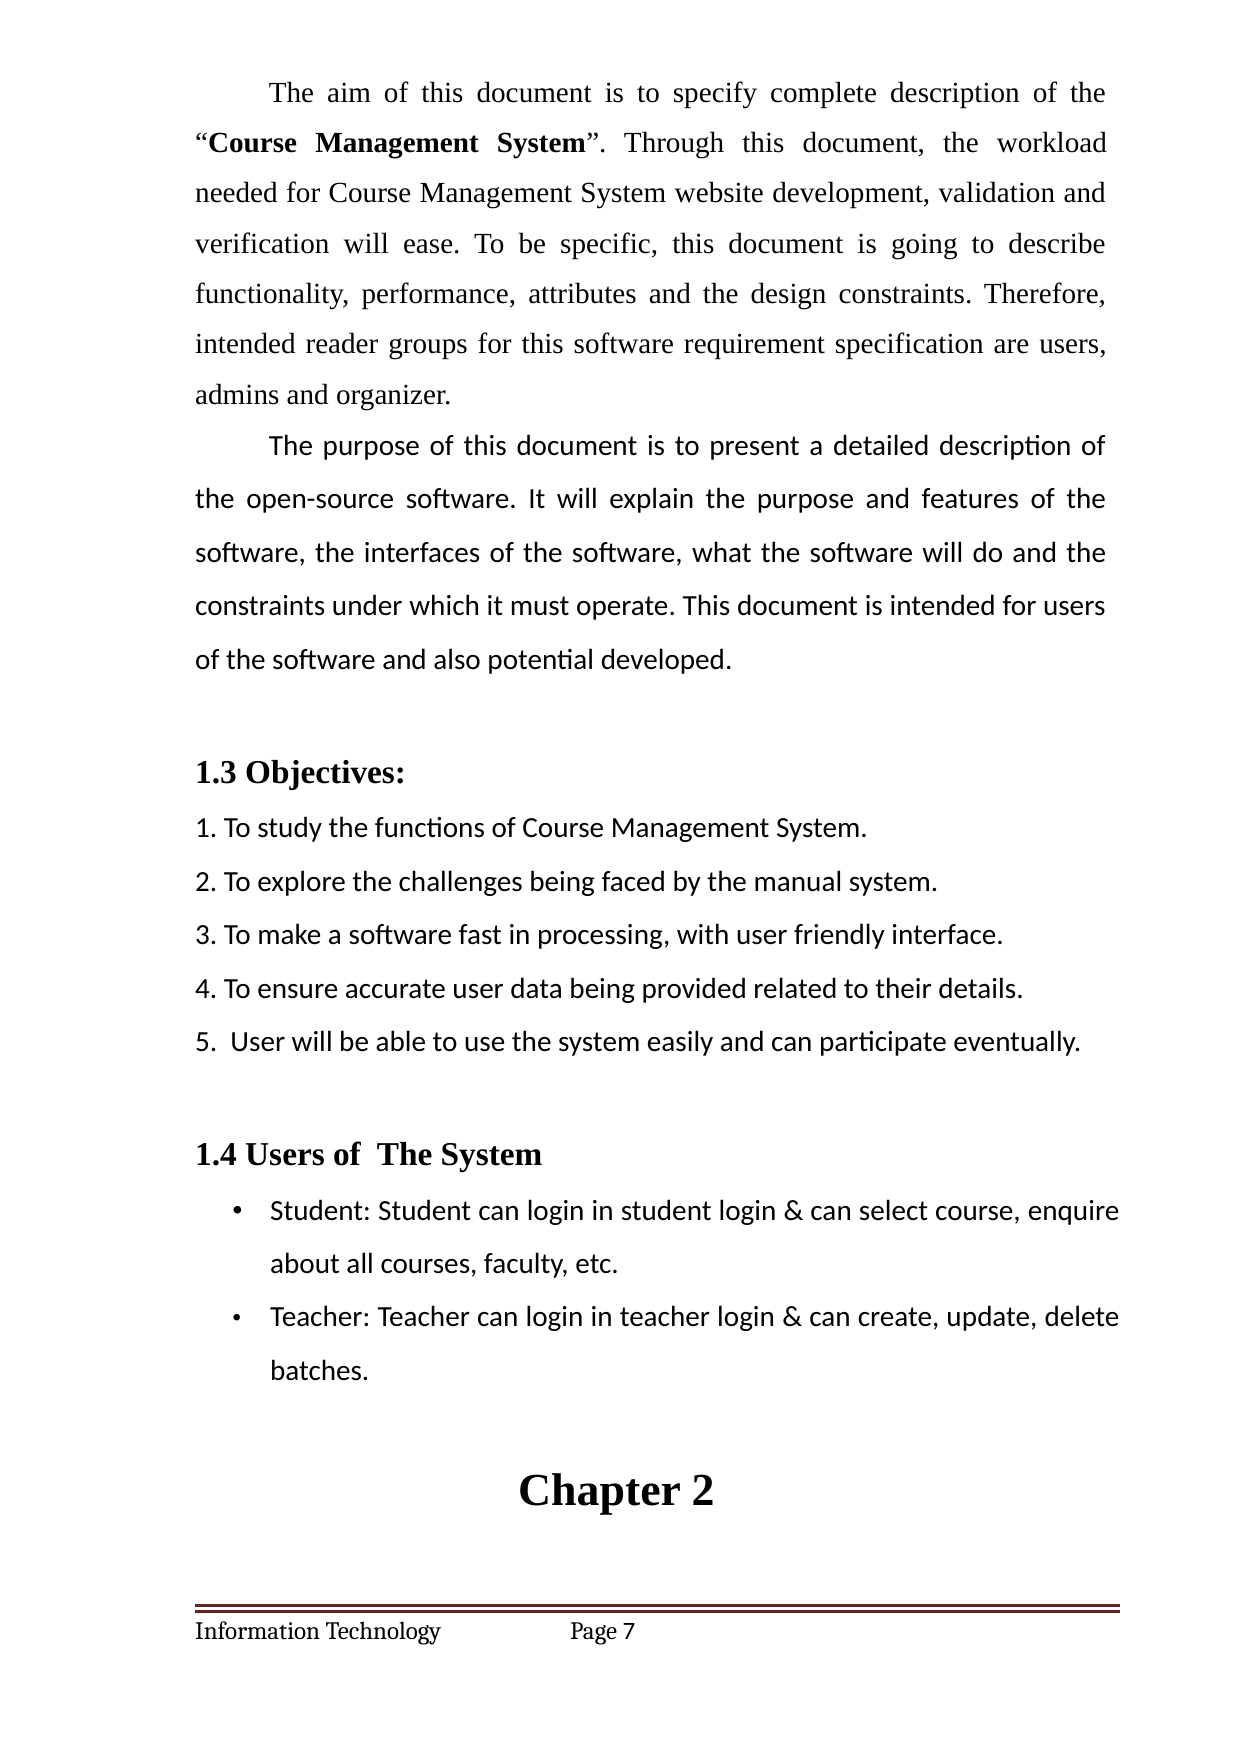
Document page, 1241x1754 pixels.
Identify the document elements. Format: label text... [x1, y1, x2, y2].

text 1. To study the functions of Course Management System. [195, 809, 1120, 845]
text 5. User will be able to use the system easily and can participate eventually. [195, 1023, 1120, 1059]
text 3. To make a software fast in processing, with user friendly interface. [195, 916, 1120, 952]
text The purpose of this document is to present a detailed description of the open-source software. It will explain the purpose and features of the software, the interfaces of the software, what the software will do and the constraints under which it must operate. This document is intended for users of the software and also potential developed. [195, 427, 1107, 677]
text 2. To explore the challenges being faced by the manual system. [195, 863, 1120, 898]
text Chapter 2 [420, 1463, 1120, 1516]
list Student: Student can login in student login & can select course, enquire about all courses, faculty, etc. [232, 1192, 1120, 1281]
text 4. To ensure accurate user data being provided related to their details. [195, 970, 1120, 1005]
list Teacher: Teacher can login in teacher login & can create, update, delete batches. [232, 1298, 1120, 1387]
text 1.3 Objectives: [195, 752, 1120, 790]
text 1.4 Users of The System [195, 1134, 1120, 1172]
text The aim of this document is to specify complete description of the “Course Management System”. Through this document, the workload needed for Course Management System website development, validation and verification will ease. To be specific, this document is going to describe functionality, performance, attributes and the design constraints. Therefore, intended reader groups for this software requirement specification are users, admins and organizer. [195, 75, 1107, 410]
